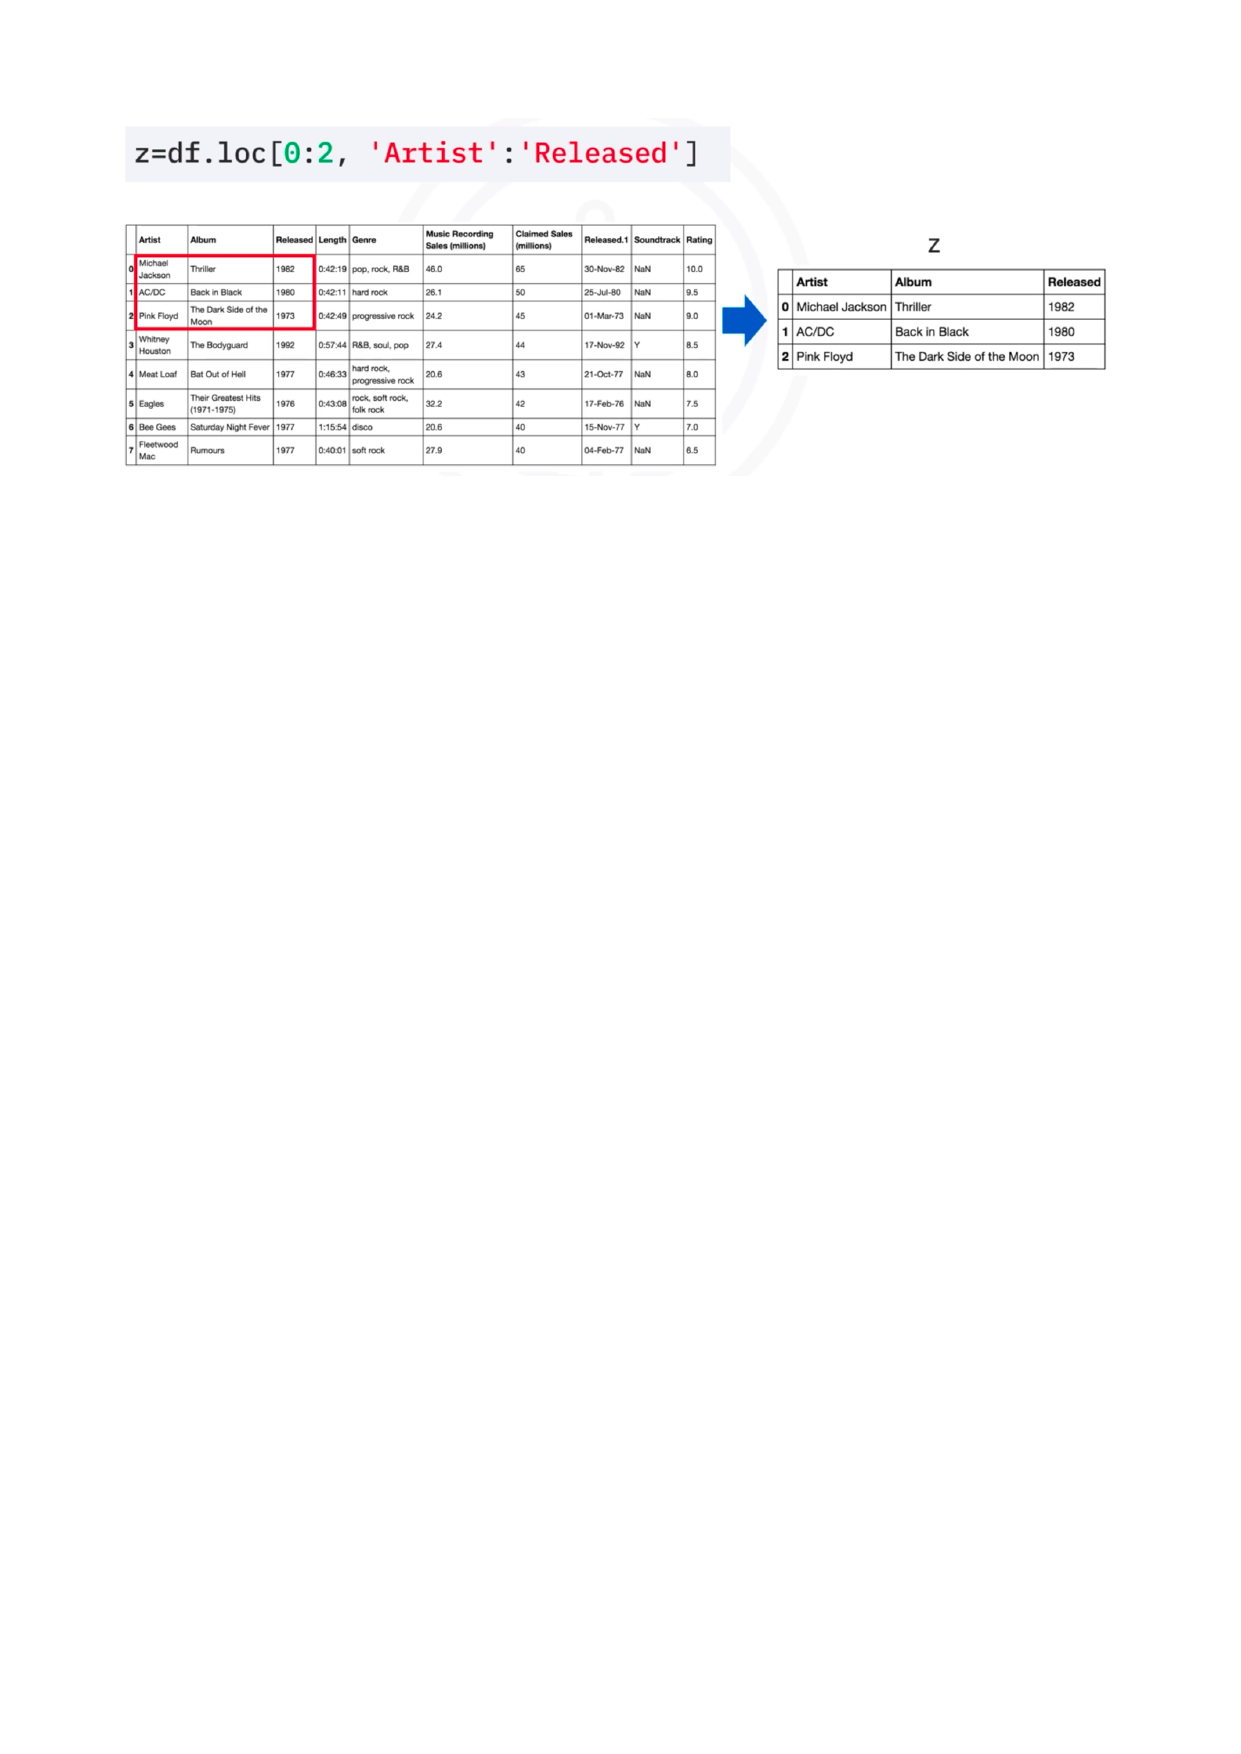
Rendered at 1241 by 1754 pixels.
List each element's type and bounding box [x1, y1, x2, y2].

picture [118, 118, 1123, 476]
